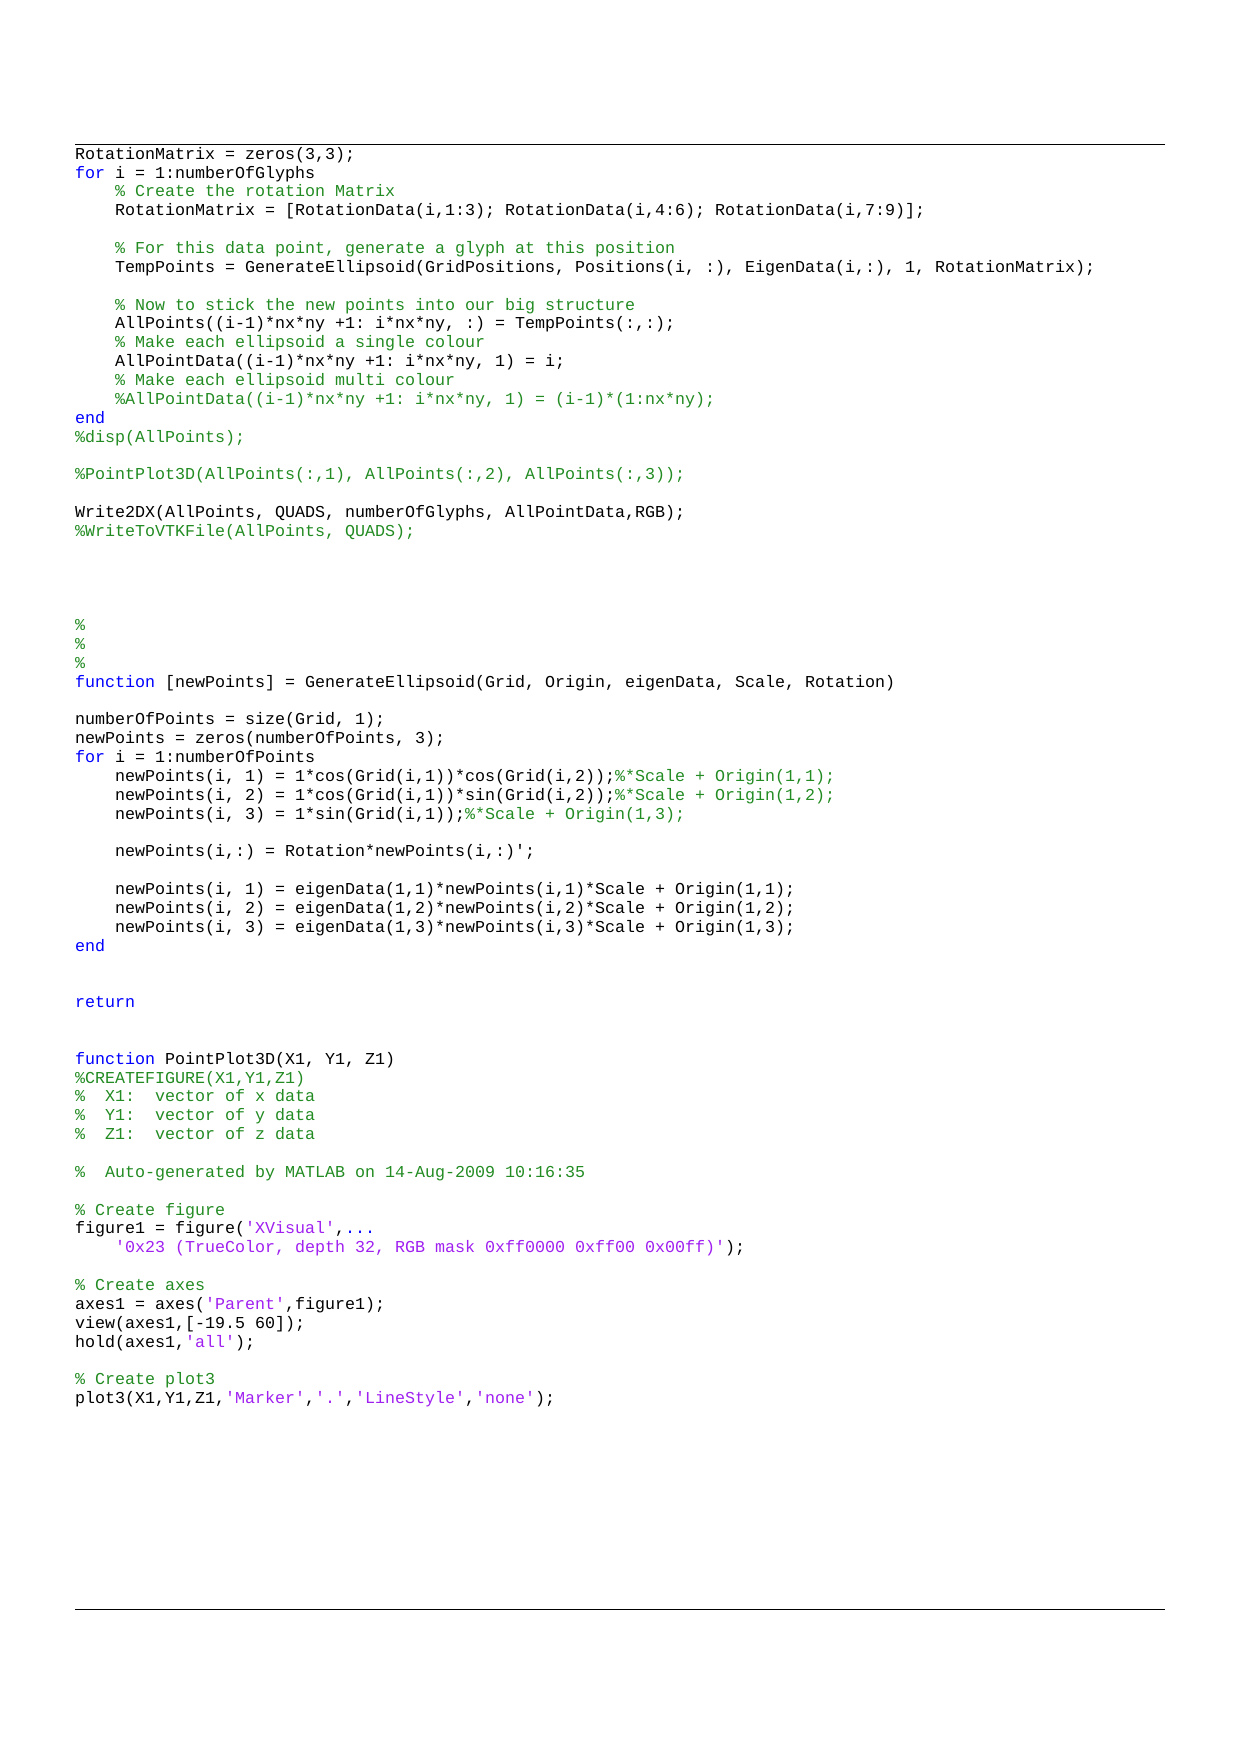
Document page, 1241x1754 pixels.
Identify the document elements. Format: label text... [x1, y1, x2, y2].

text view(axes1,[-19.5 60]); [75, 1314, 1165, 1333]
text % Create the rotation Matrix [75, 183, 1165, 202]
text return [75, 994, 1165, 1013]
text % [75, 636, 1165, 654]
text hold(axes1,'all'); [75, 1333, 1165, 1352]
text newPoints(i,:) = Rotation*newPoints(i,:)'; [75, 843, 1165, 862]
text end [75, 937, 1165, 956]
text newPoints(i, 3) = 1*sin(Grid(i,1));%*Scale + Origin(1,3); [75, 805, 1165, 824]
text %PointPlot3D(AllPoints(:,1), AllPoints(:,2), AllPoints(:,3)); [75, 466, 1165, 485]
text newPoints = zeros(numberOfPoints, 3); [75, 730, 1165, 749]
text % X1: vector of x data [75, 1088, 1165, 1107]
text for i = 1:numberOfGlyphs [75, 164, 1165, 183]
text newPoints(i, 3) = eigenData(1,3)*newPoints(i,3)*Scale + Origin(1,3); [75, 918, 1165, 937]
text function PointPlot3D(X1, Y1, Z1) [75, 1050, 1165, 1069]
text TempPoints = GenerateEllipsoid(GridPositions, Positions(i, :), EigenData(i,:), 1, RotationMatrix); [75, 258, 1165, 277]
text Write2DX(AllPoints, QUADS, numberOfGlyphs, AllPointData,RGB); [75, 503, 1165, 522]
text %AllPointData((i-1)*nx*ny +1: i*nx*ny, 1) = (i-1)*(1:nx*ny); [75, 390, 1165, 409]
text '0x23 (TrueColor, depth 32, RGB mask 0xff0000 0xff00 0x00ff)'); [75, 1239, 1165, 1258]
text % Now to stick the new points into our big structure [75, 296, 1165, 315]
text RotationMatrix = zeros(3,3); [75, 145, 1165, 164]
text % Auto-generated by MATLAB on 14-Aug-2009 10:16:35 [75, 1163, 1165, 1182]
text plot3(X1,Y1,Z1,'Marker','.','LineStyle','none'); [75, 1390, 1165, 1408]
text % [75, 654, 1165, 673]
text % Y1: vector of y data [75, 1107, 1165, 1126]
text % Z1: vector of z data [75, 1126, 1165, 1144]
text axes1 = axes('Parent',figure1); [75, 1295, 1165, 1314]
text % Create axes [75, 1277, 1165, 1295]
text for i = 1:numberOfPoints [75, 749, 1165, 767]
text newPoints(i, 1) = 1*cos(Grid(i,1))*cos(Grid(i,2));%*Scale + Origin(1,1); [75, 767, 1165, 786]
text % Create figure [75, 1201, 1165, 1220]
text % [75, 617, 1165, 636]
text RotationMatrix = [RotationData(i,1:3); RotationData(i,4:6); RotationData(i,7:9)]; [75, 202, 1165, 221]
text %WriteToVTKFile(AllPoints, QUADS); [75, 522, 1165, 541]
text newPoints(i, 1) = eigenData(1,1)*newPoints(i,1)*Scale + Origin(1,1); [75, 881, 1165, 899]
text % For this data point, generate a glyph at this position [75, 239, 1165, 258]
text numberOfPoints = size(Grid, 1); [75, 711, 1165, 730]
text end [75, 409, 1165, 428]
text newPoints(i, 2) = eigenData(1,2)*newPoints(i,2)*Scale + Origin(1,2); [75, 899, 1165, 918]
text %CREATEFIGURE(X1,Y1,Z1) [75, 1069, 1165, 1088]
text % Make each ellipsoid multi colour [75, 372, 1165, 390]
text newPoints(i, 2) = 1*cos(Grid(i,1))*sin(Grid(i,2));%*Scale + Origin(1,2); [75, 786, 1165, 805]
text %disp(AllPoints); [75, 428, 1165, 447]
text figure1 = figure('XVisual',... [75, 1220, 1165, 1239]
text AllPoints((i-1)*nx*ny +1: i*nx*ny, :) = TempPoints(:,:); [75, 315, 1165, 334]
text AllPointData((i-1)*nx*ny +1: i*nx*ny, 1) = i; [75, 353, 1165, 372]
text % Make each ellipsoid a single colour [75, 334, 1165, 353]
text function [newPoints] = GenerateEllipsoid(Grid, Origin, eigenData, Scale, Rotation) [75, 673, 1165, 692]
text % Create plot3 [75, 1371, 1165, 1390]
